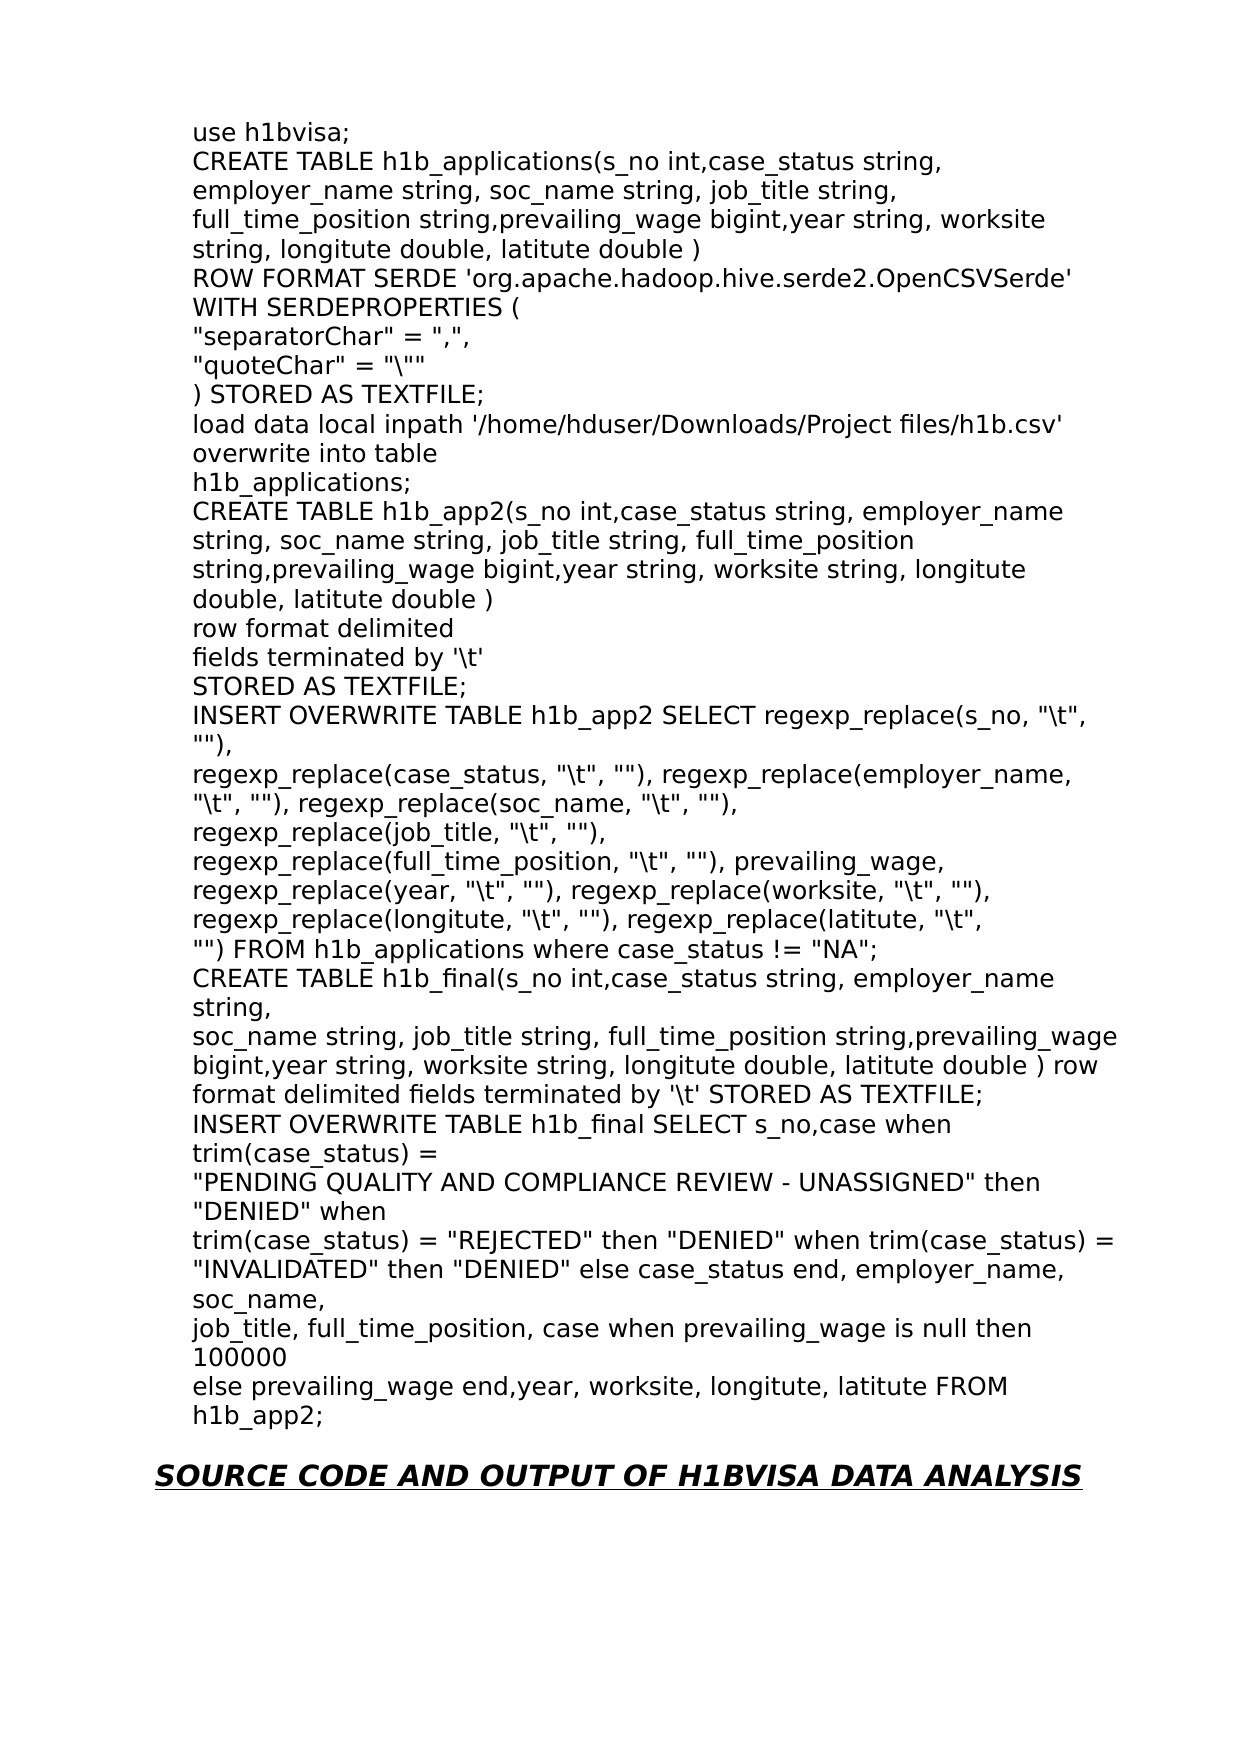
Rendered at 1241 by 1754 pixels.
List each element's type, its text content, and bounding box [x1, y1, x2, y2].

text h1b_applications; [192, 468, 1122, 497]
text soc_name string, job_title string, full_time_position string,prevailing_wage [192, 1022, 1122, 1051]
text use h1bvisa; [192, 118, 1122, 147]
text STORED AS TEXTFILE; [192, 672, 1122, 701]
text row format delimited [192, 614, 1122, 643]
text CREATE TABLE h1b_applications(s_no int,case_status string, [192, 147, 1122, 176]
text string, longitute double, latitute double ) [192, 235, 1122, 264]
text "INVALIDATED" then "DENIED" else case_status end, employer_name, soc_name, [192, 1256, 1122, 1314]
text format delimited fields terminated by '\t' STORED AS TEXTFILE; [192, 1081, 1122, 1110]
text overwrite into table [192, 439, 1122, 468]
text trim(case_status) = "REJECTED" then "DENIED" when trim(case_status) = [192, 1226, 1122, 1256]
text regexp_replace(longitute, "\t", ""), regexp_replace(latitute, "\t", [192, 906, 1122, 935]
text job_title, full_time_position, case when prevailing_wage is null then 100000 [192, 1314, 1122, 1372]
text ) STORED AS TEXTFILE; [192, 381, 1122, 410]
text CREATE TABLE h1b_final(s_no int,case_status string, employer_name string, [192, 964, 1122, 1022]
text ROW FORMAT SERDE 'org.apache.hadoop.hive.serde2.OpenCSVSerde' [192, 264, 1122, 293]
text regexp_replace(case_status, "\t", ""), regexp_replace(employer_name, [192, 760, 1122, 789]
text CREATE TABLE h1b_app2(s_no int,case_status string, employer_name [192, 497, 1122, 526]
text string,prevailing_wage bigint,year string, worksite string, longitute [192, 556, 1122, 585]
text full_time_position string,prevailing_wage bigint,year string, worksite [192, 206, 1122, 235]
text else prevailing_wage end,year, worksite, longitute, latitute FROM h1b_app2; [192, 1372, 1122, 1431]
text employer_name string, soc_name string, job_title string, [192, 176, 1122, 206]
text fields terminated by '\t' [192, 643, 1122, 672]
text bigint,year string, worksite string, longitute double, latitute double ) row [192, 1051, 1122, 1081]
text regexp_replace(job_title, "\t", ""), [192, 818, 1122, 847]
text "") FROM h1b_applications where case_status != "NA"; [192, 935, 1122, 964]
text SOURCE CODE AND OUTPUT OF H1BVISA DATA ANALYSIS [118, 1460, 1122, 1494]
text WITH SERDEPROPERTIES ( [192, 293, 1122, 322]
text "PENDING QUALITY AND COMPLIANCE REVIEW - UNASSIGNED" then "DENIED" when [192, 1168, 1122, 1226]
text load data local inpath '/home/hduser/Downloads/Project files/h1b.csv' [192, 410, 1122, 439]
text regexp_replace(full_time_position, "\t", ""), prevailing_wage, [192, 847, 1122, 876]
text regexp_replace(year, "\t", ""), regexp_replace(worksite, "\t", ""), [192, 876, 1122, 906]
text string, soc_name string, job_title string, full_time_position [192, 526, 1122, 556]
text "quoteChar" = "\"" [192, 351, 1122, 381]
text "\t", ""), regexp_replace(soc_name, "\t", ""), [192, 789, 1122, 818]
text INSERT OVERWRITE TABLE h1b_app2 SELECT regexp_replace(s_no, "\t", ""), [192, 701, 1122, 760]
text double, latitute double ) [192, 585, 1122, 614]
text "separatorChar" = ",", [192, 322, 1122, 351]
text INSERT OVERWRITE TABLE h1b_final SELECT s_no,case when trim(case_status) = [192, 1110, 1122, 1168]
